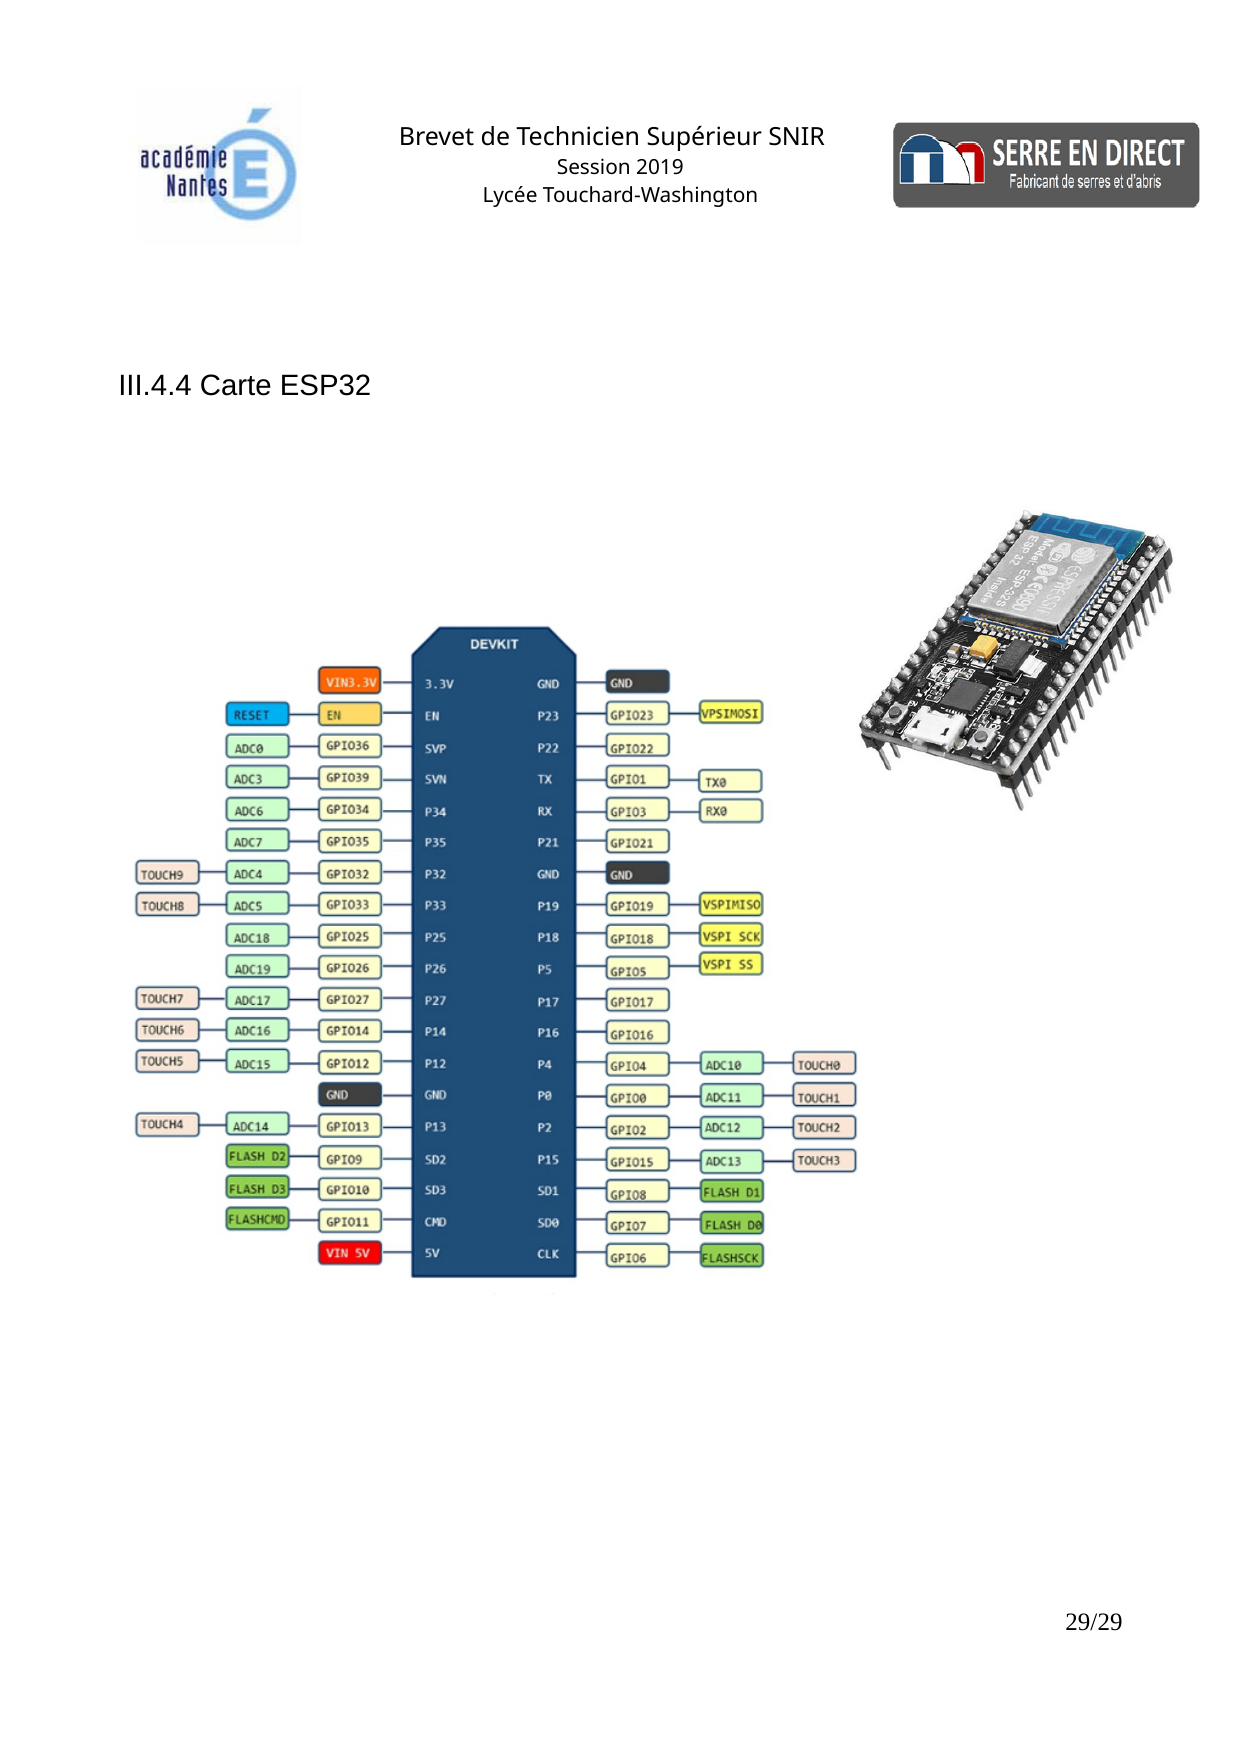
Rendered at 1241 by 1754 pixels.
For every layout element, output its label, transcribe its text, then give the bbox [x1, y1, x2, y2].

picture [113, 86, 322, 248]
picture [888, 120, 1203, 212]
picture [56, 469, 1182, 1345]
subtitle III.4.4 Carte ESP32 [118, 368, 1122, 402]
